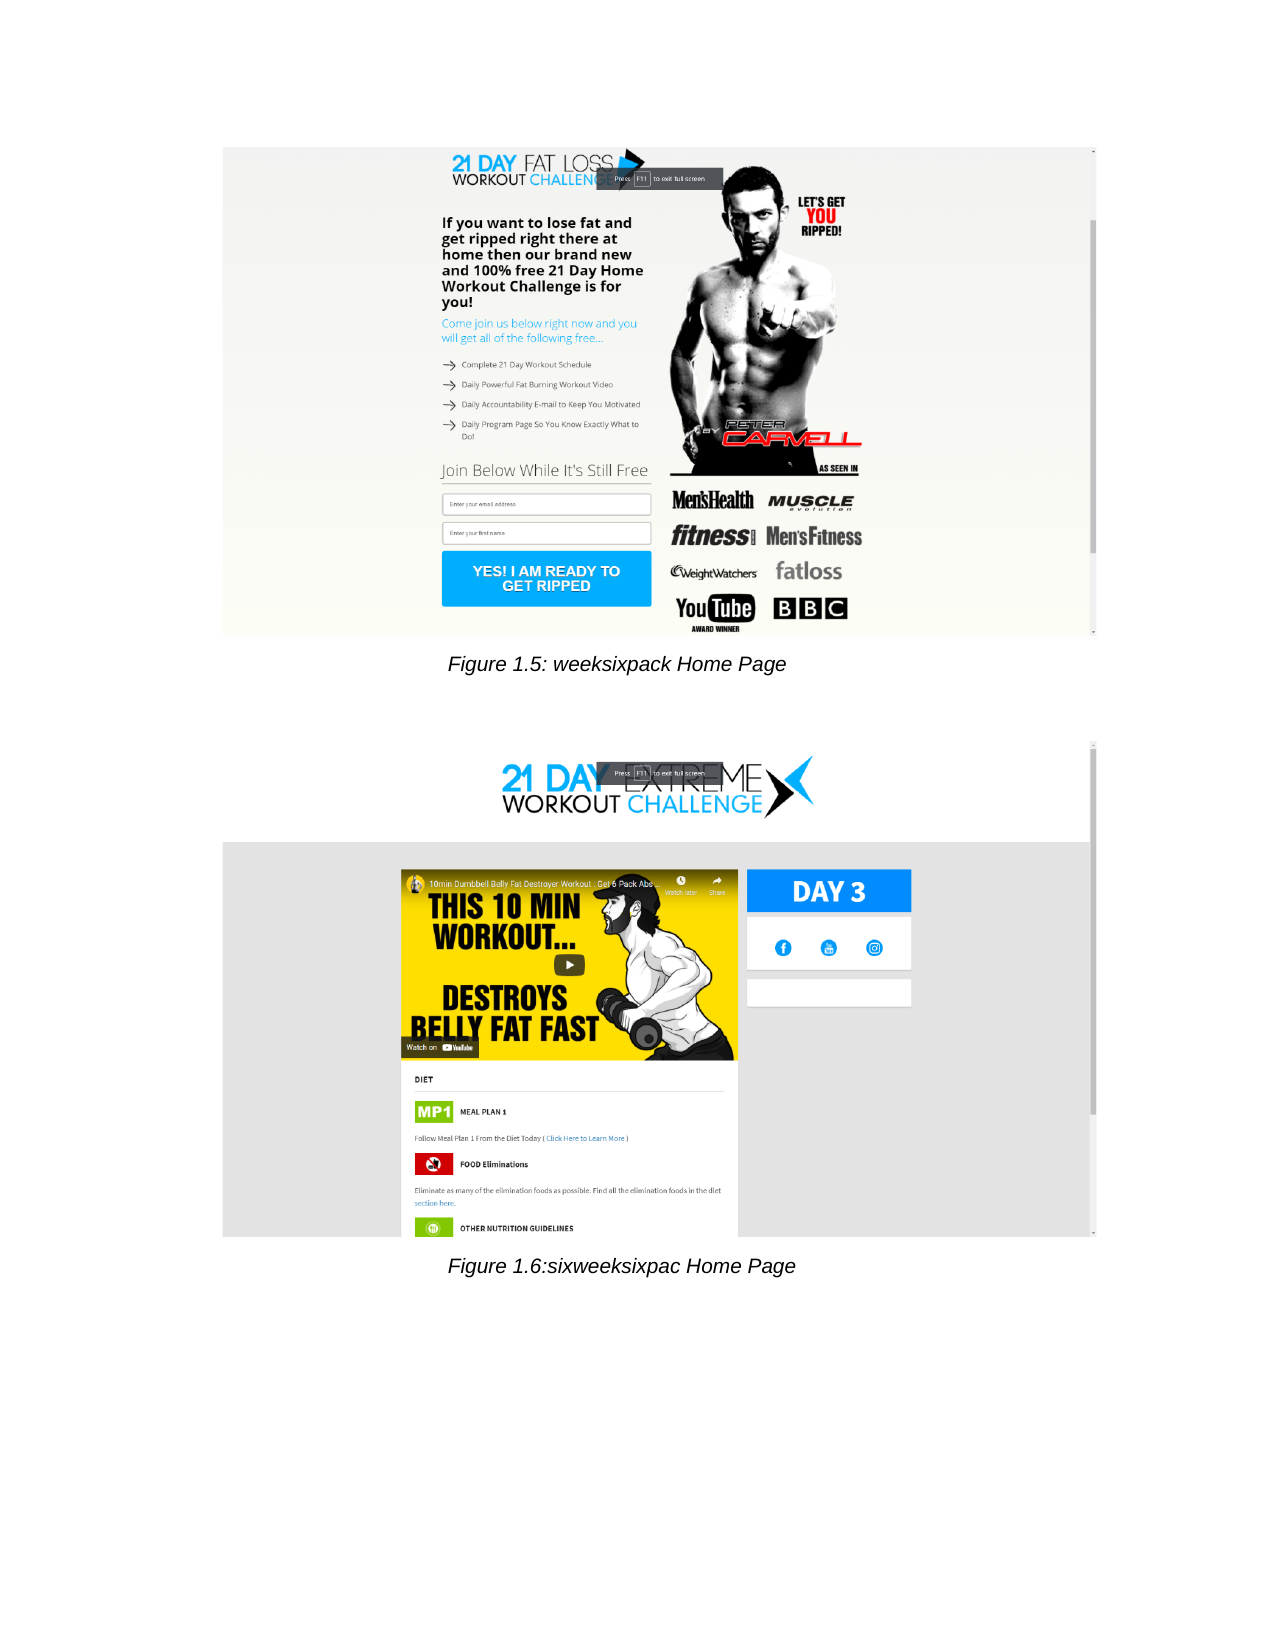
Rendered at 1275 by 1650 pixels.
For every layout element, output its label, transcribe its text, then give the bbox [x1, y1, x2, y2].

text Figure ‎1.6:sixweeksixpac Home Page [373, 1254, 1127, 1278]
text Figure ‎1.5: weeksixpack Home Page [373, 652, 1127, 676]
